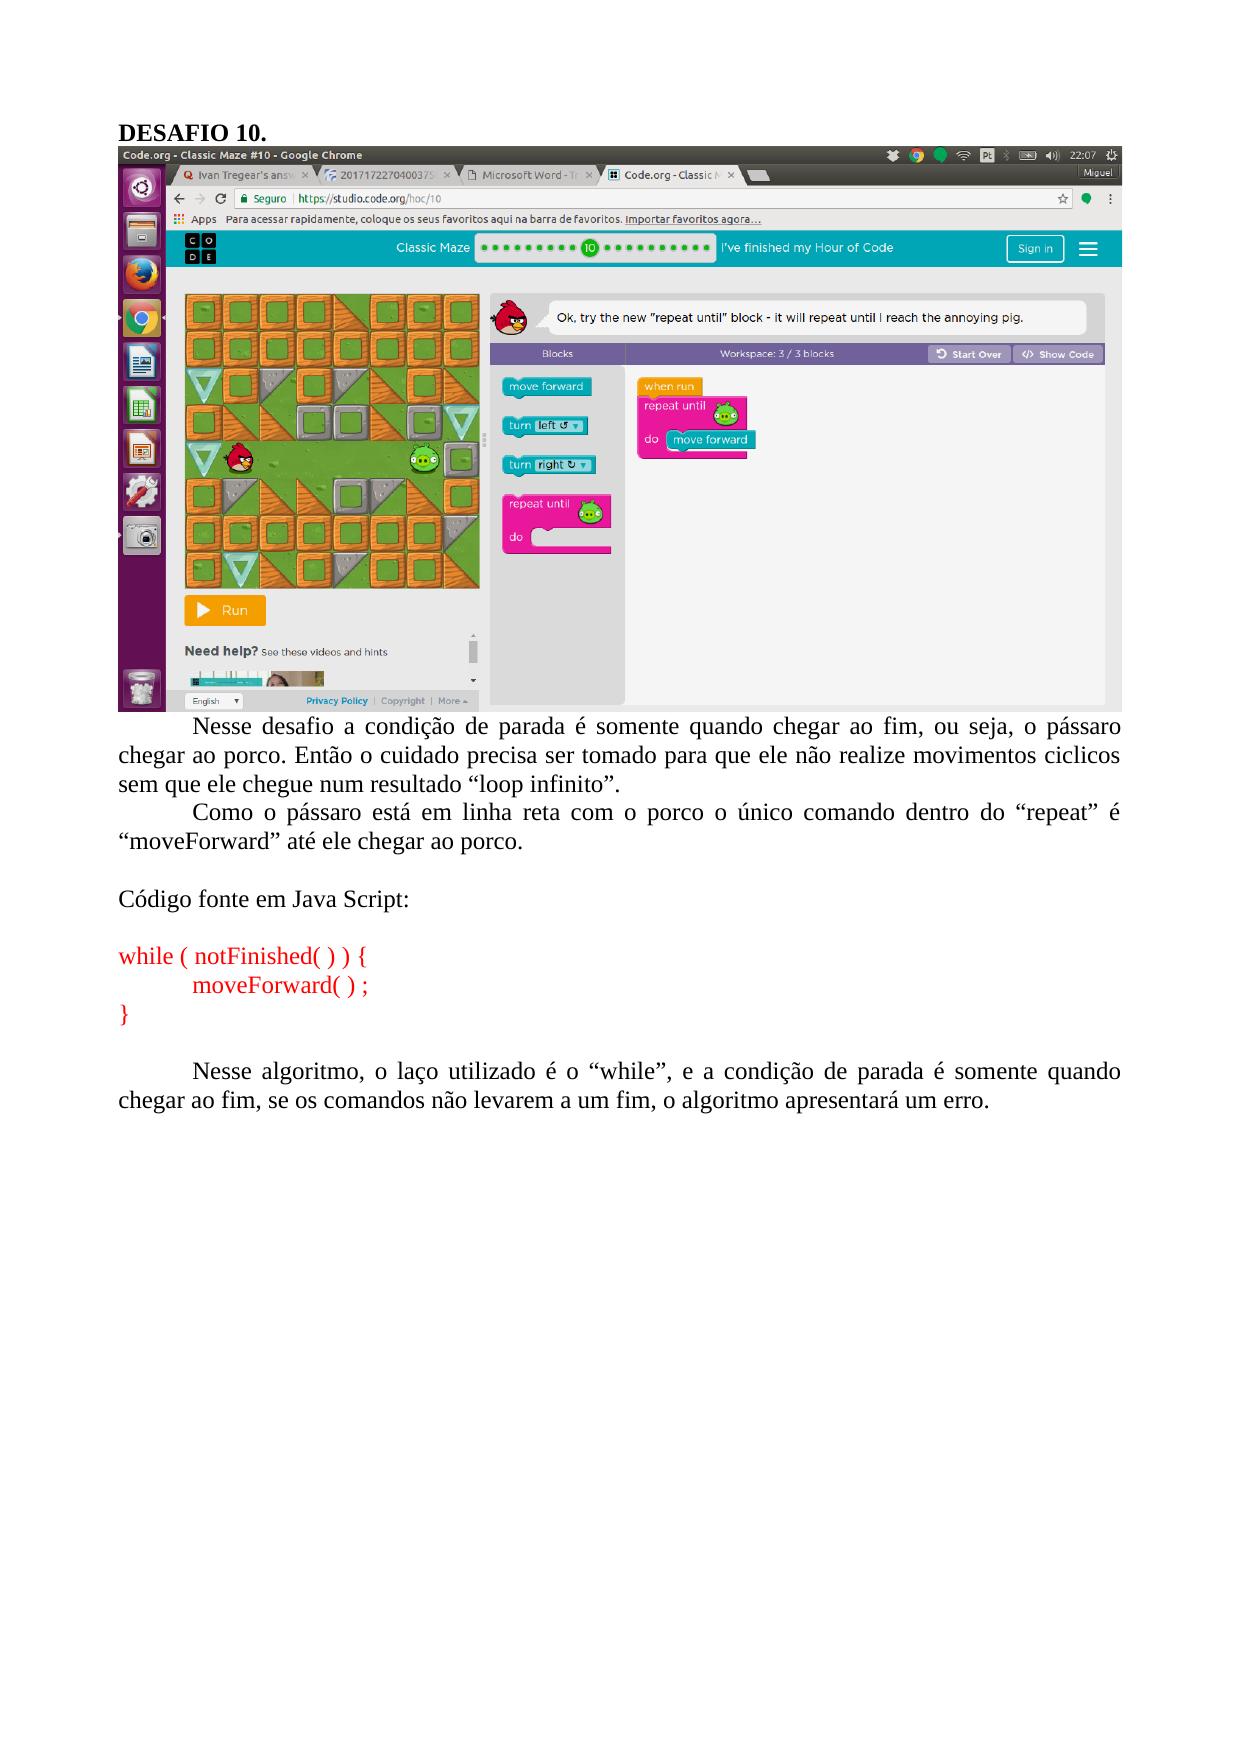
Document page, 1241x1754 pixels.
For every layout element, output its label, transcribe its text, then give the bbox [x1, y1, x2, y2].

text moveForward( ) ; [118, 970, 1122, 999]
text while ( notFinished( ) ) { [118, 941, 1122, 970]
text DESAFIO 10. [118, 118, 1122, 146]
text Código fonte em Java Script: [118, 884, 1122, 912]
text } [118, 999, 1122, 1027]
picture [118, 146, 1123, 712]
text Como o pássaro está em linha reta com o porco o único comando dentro do “repeat” é “moveForward” até ele chegar ao porco. [118, 797, 1122, 855]
text Nesse desafio a condição de parada é somente quando chegar ao fim, ou seja, o pássaro chegar ao porco. Então o cuidado precisa ser tomado para que ele não realize movimentos ciclicos sem que ele chegue num resultado “loop infinito”. [118, 712, 1122, 797]
text Nesse algoritmo, o laço utilizado é o “while”, e a condição de parada é somente quando chegar ao fim, se os comandos não levarem a um fim, o algoritmo apresentará um erro. [118, 1056, 1122, 1114]
